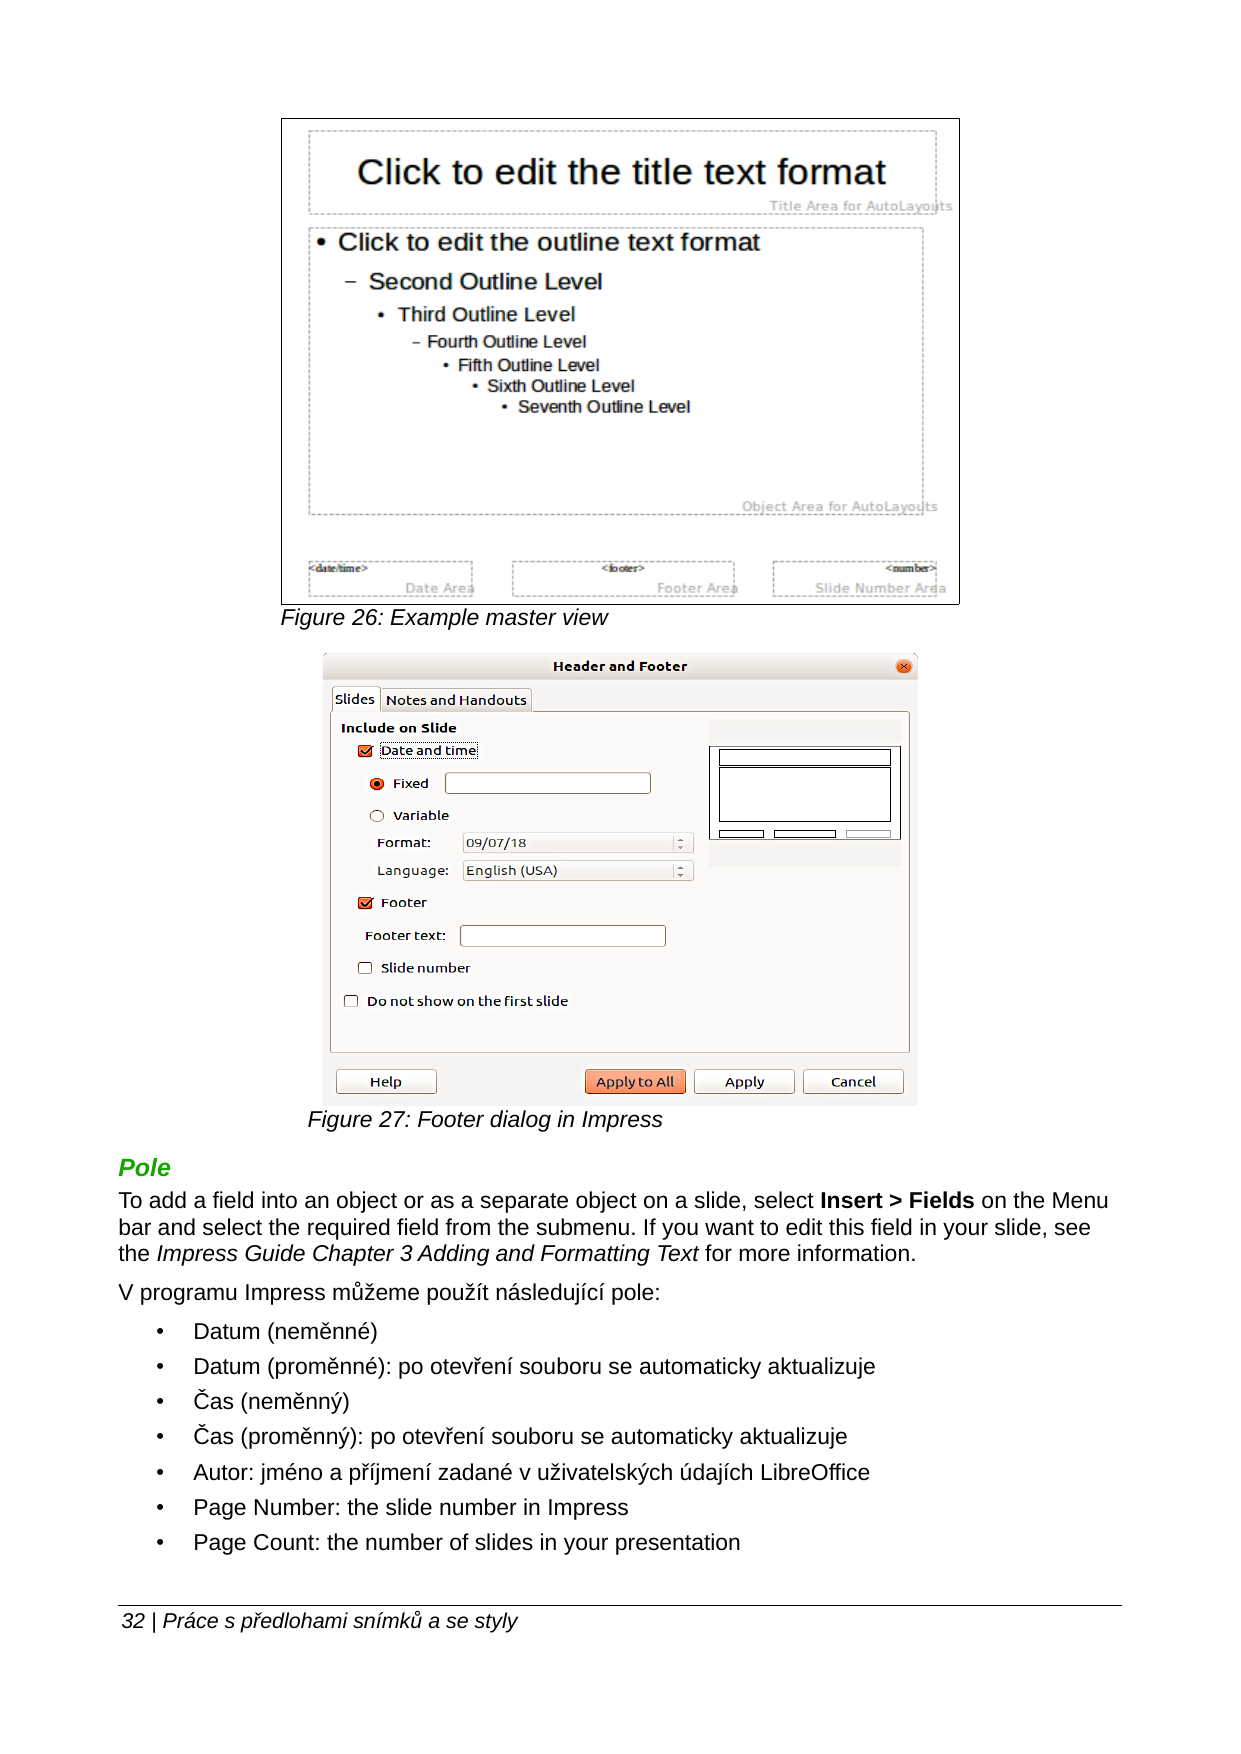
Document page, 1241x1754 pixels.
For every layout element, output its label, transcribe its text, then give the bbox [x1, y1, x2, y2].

text Figure 26: Example master view [280, 118, 960, 631]
list Čas (neměnný) [156, 1388, 1122, 1414]
text Figure 27: Footer dialog in Impress [307, 653, 933, 1132]
text To add a field into an object or as a separate object on a slide, select Insert > Fields on the Menu bar and select the required field from the submenu. If you want to edit this field in your slide, see the Impress Guide Chapter 3 Adding and Formatting Text for more information. [118, 1187, 1122, 1266]
list Čas (proměnný): po otevření souboru se automaticky aktualizuje [156, 1423, 1122, 1450]
list Autor: jméno a příjmení zadané v uživatelských údajích LibreOffice [156, 1458, 1122, 1485]
picture [322, 653, 918, 1106]
list Datum (neměnné) [156, 1318, 1122, 1344]
list Page Number: the slide number in Impress [156, 1494, 1122, 1520]
subtitle Pole [118, 1153, 1122, 1181]
picture [282, 119, 959, 604]
list V programu Impress můžeme použít následující pole: [118, 1279, 1122, 1305]
list Page Count: the number of slides in your presentation [156, 1529, 1122, 1555]
list Datum (proměnné): po otevření souboru se automaticky aktualizuje [156, 1353, 1122, 1379]
